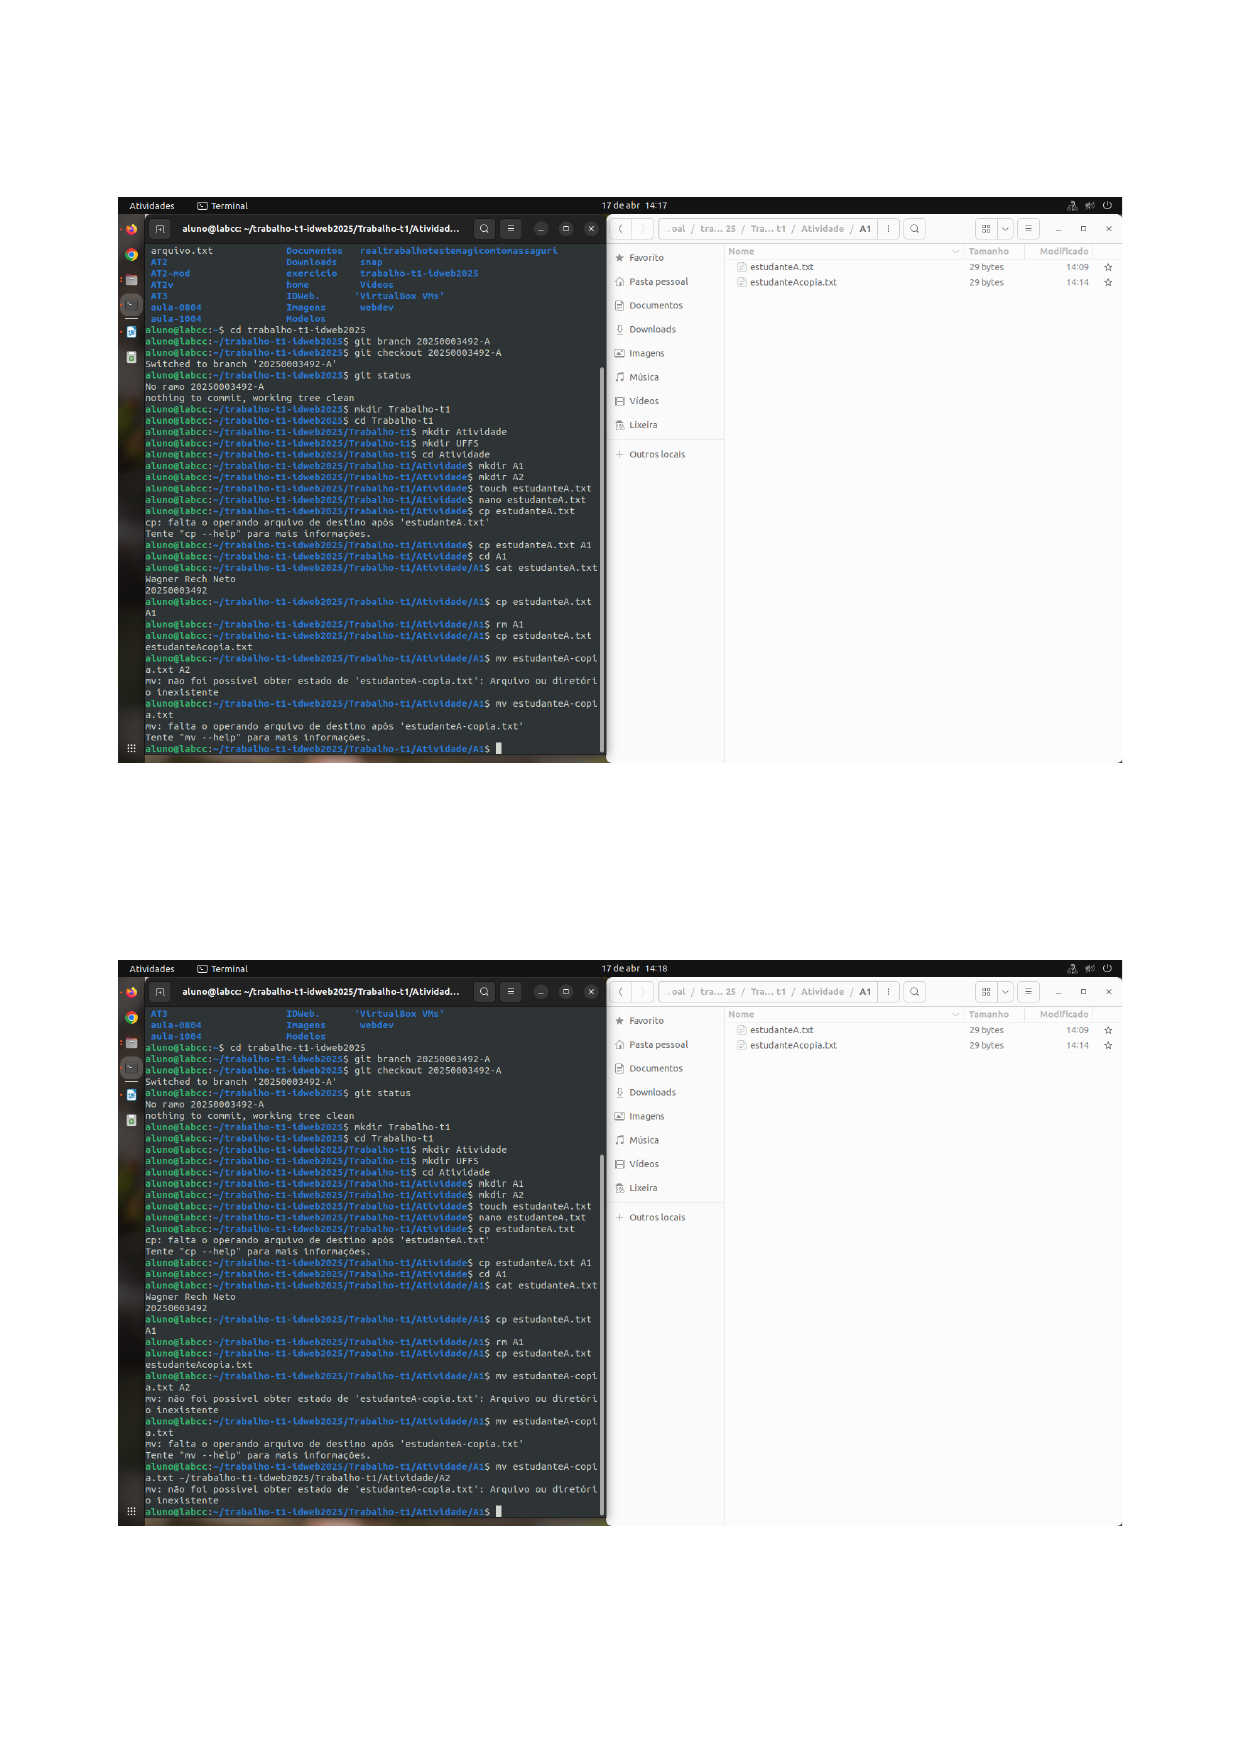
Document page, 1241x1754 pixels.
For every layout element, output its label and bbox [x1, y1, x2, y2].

picture [118, 197, 1123, 763]
picture [118, 960, 1123, 1526]
